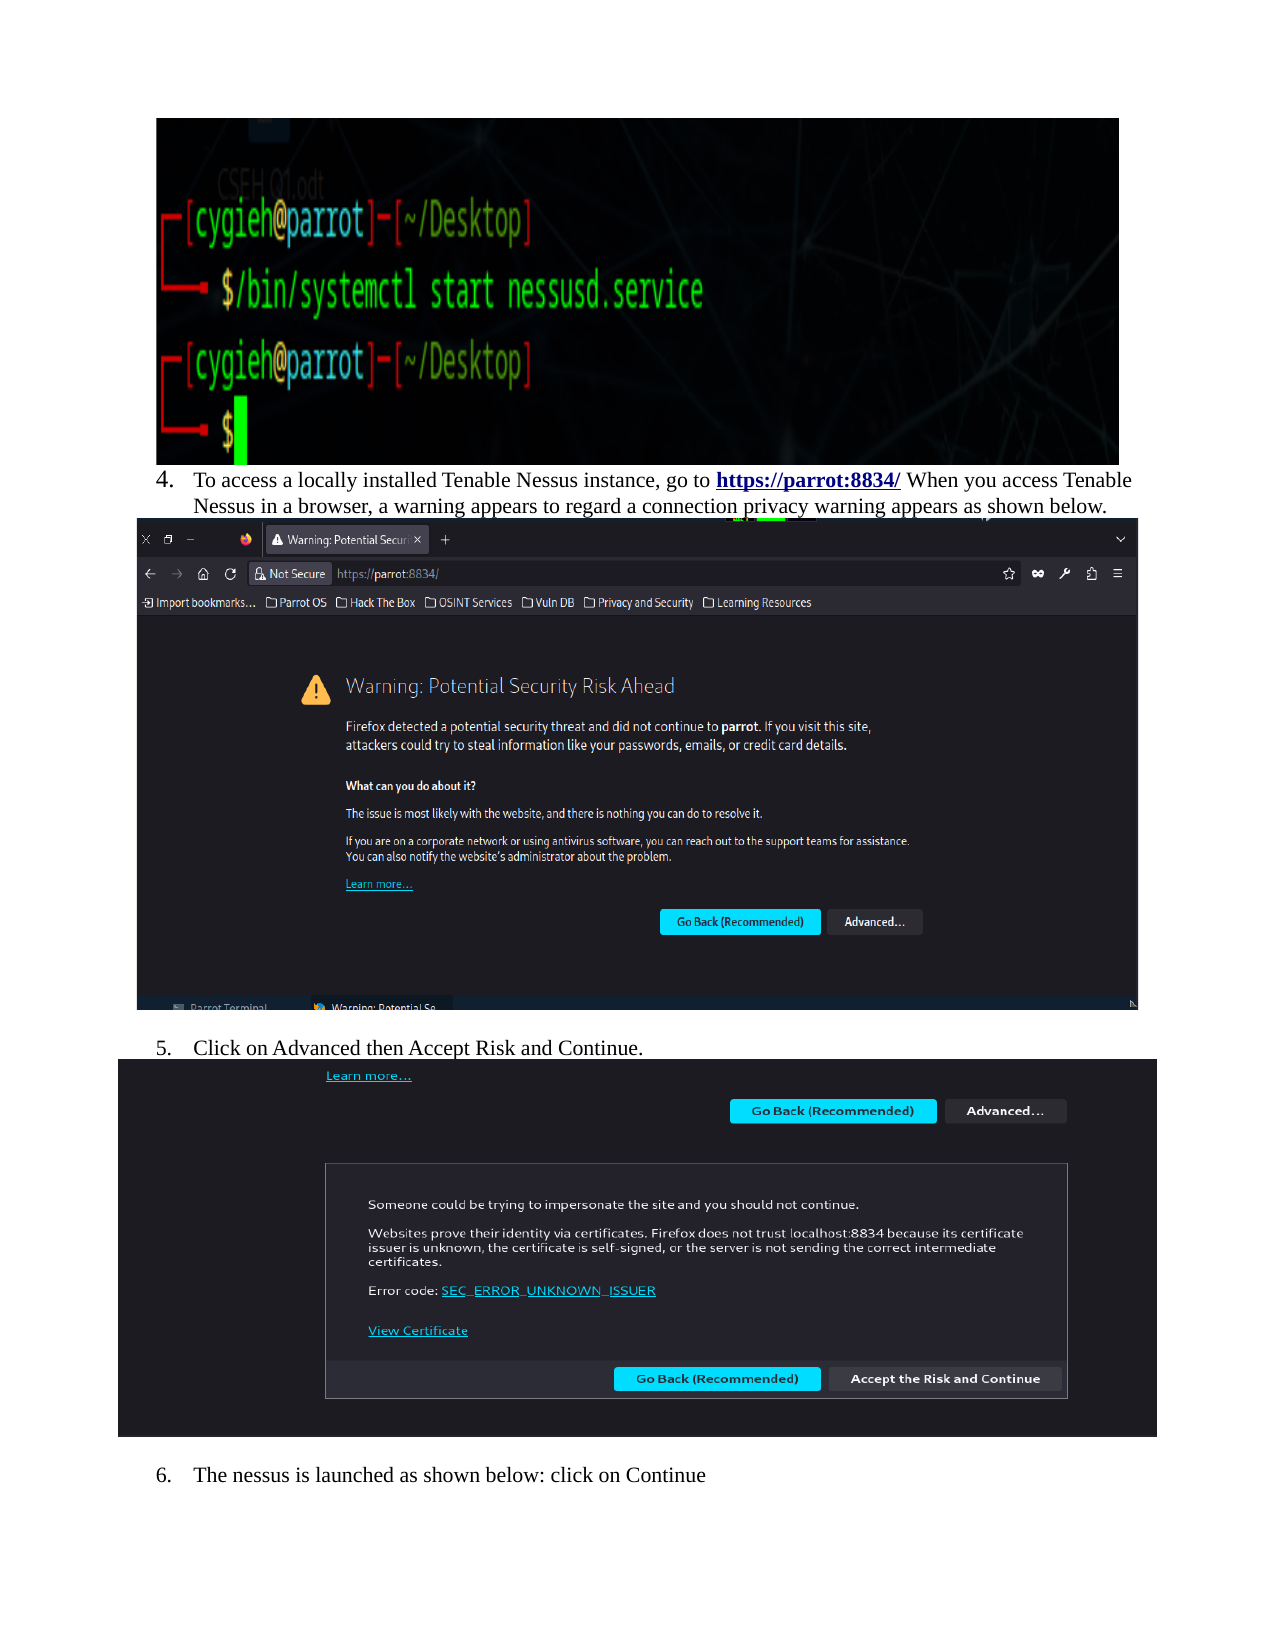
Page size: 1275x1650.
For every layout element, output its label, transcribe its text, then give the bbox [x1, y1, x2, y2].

list Click on Advanced then Accept Risk and Continue. [156, 1034, 1157, 1059]
picture [136, 518, 1139, 1010]
picture [118, 1059, 1157, 1437]
list To access a locally installed Tenable Nessus instance, go to https://parrot:8834/ When you access Tenable Nessus in a browser, a warning appears to regard a connection privacy warning appears as shown below. [156, 118, 1157, 518]
picture [156, 118, 1119, 465]
list The nessus is launched as shown below: click on Continue [156, 1462, 1157, 1487]
